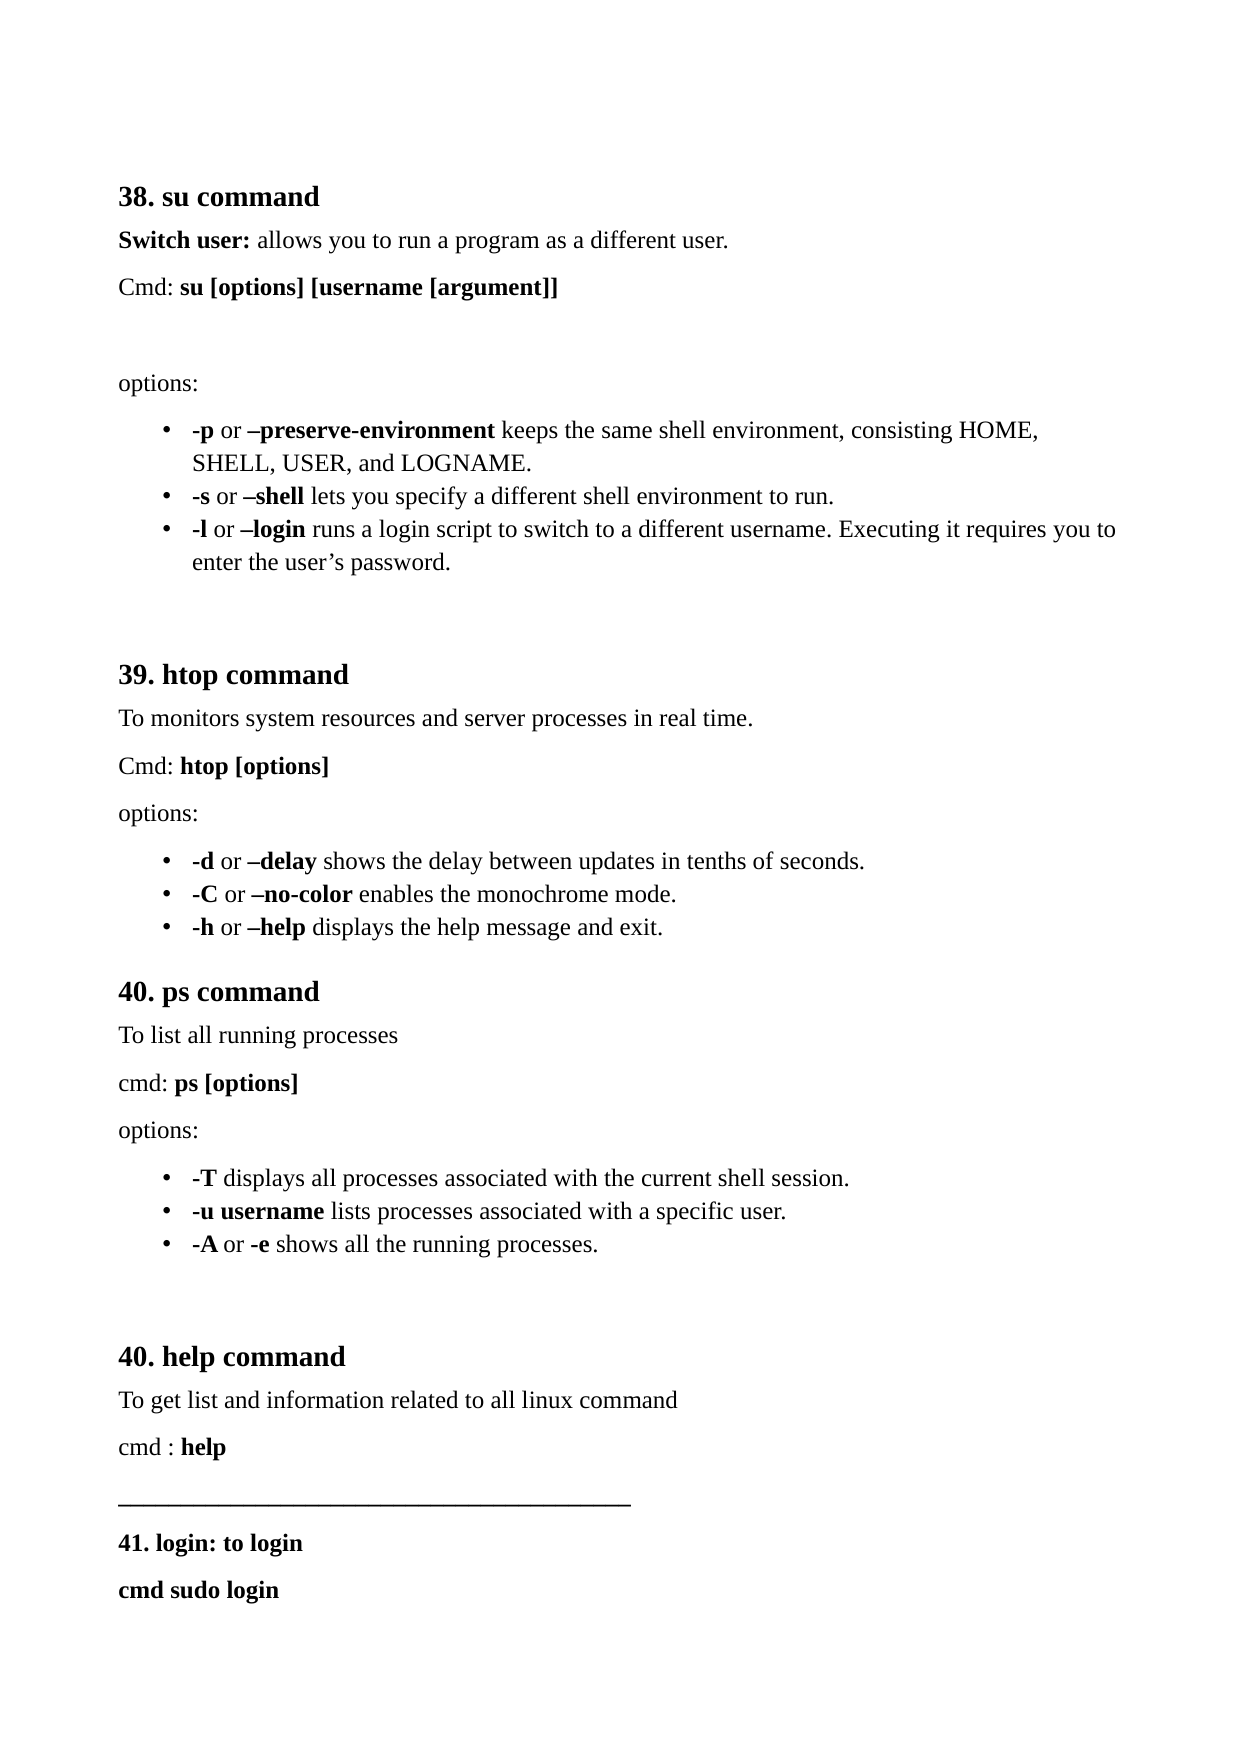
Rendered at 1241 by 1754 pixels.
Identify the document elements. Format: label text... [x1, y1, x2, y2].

text cmd sudo login [118, 1575, 1122, 1604]
list -T displays all processes associated with the current shell session. [162, 1163, 1122, 1192]
list -A or -e shows all the running processes. [162, 1229, 1122, 1258]
list -l or –login runs a login script to switch to a different username. Executing it requires you to enter the user’s password. [162, 514, 1122, 576]
list -C or –no-color enables the monochrome mode. [162, 879, 1122, 908]
text To list all running processes [118, 1020, 1122, 1049]
list -s or –shell lets you specify a different shell environment to run. [162, 481, 1122, 510]
text 41. login: to login [118, 1528, 1122, 1556]
list -u username lists processes associated with a specific user. [162, 1196, 1122, 1225]
text Cmd: su [options] [username [argument]] [118, 272, 1122, 301]
text Switch user: allows you to run a program as a different user. [118, 225, 1122, 253]
subtitle 40. help command [118, 1339, 1122, 1372]
text cmd : help [118, 1432, 1122, 1461]
list -p or –preserve-environment keeps the same shell environment, consisting HOME, SHELL, USER, and LOGNAME. [162, 415, 1122, 477]
subtitle 38. su command [118, 179, 1122, 212]
text To monitors system resources and server processes in real time. [118, 703, 1122, 732]
text Cmd: htop [options] [118, 751, 1122, 779]
text cmd: ps [options] [118, 1068, 1122, 1097]
text options: [118, 368, 1122, 396]
list -d or –delay shows the delay between updates in tenths of seconds. [162, 846, 1122, 875]
text _________________________________________ [118, 1480, 1122, 1509]
subtitle 39. htop command [118, 657, 1122, 691]
text To get list and information related to all linux command [118, 1385, 1122, 1414]
subtitle 40. ps command [118, 974, 1122, 1008]
list -h or –help displays the help message and exit. [162, 912, 1122, 941]
text options: [118, 798, 1122, 827]
text options: [118, 1115, 1122, 1144]
